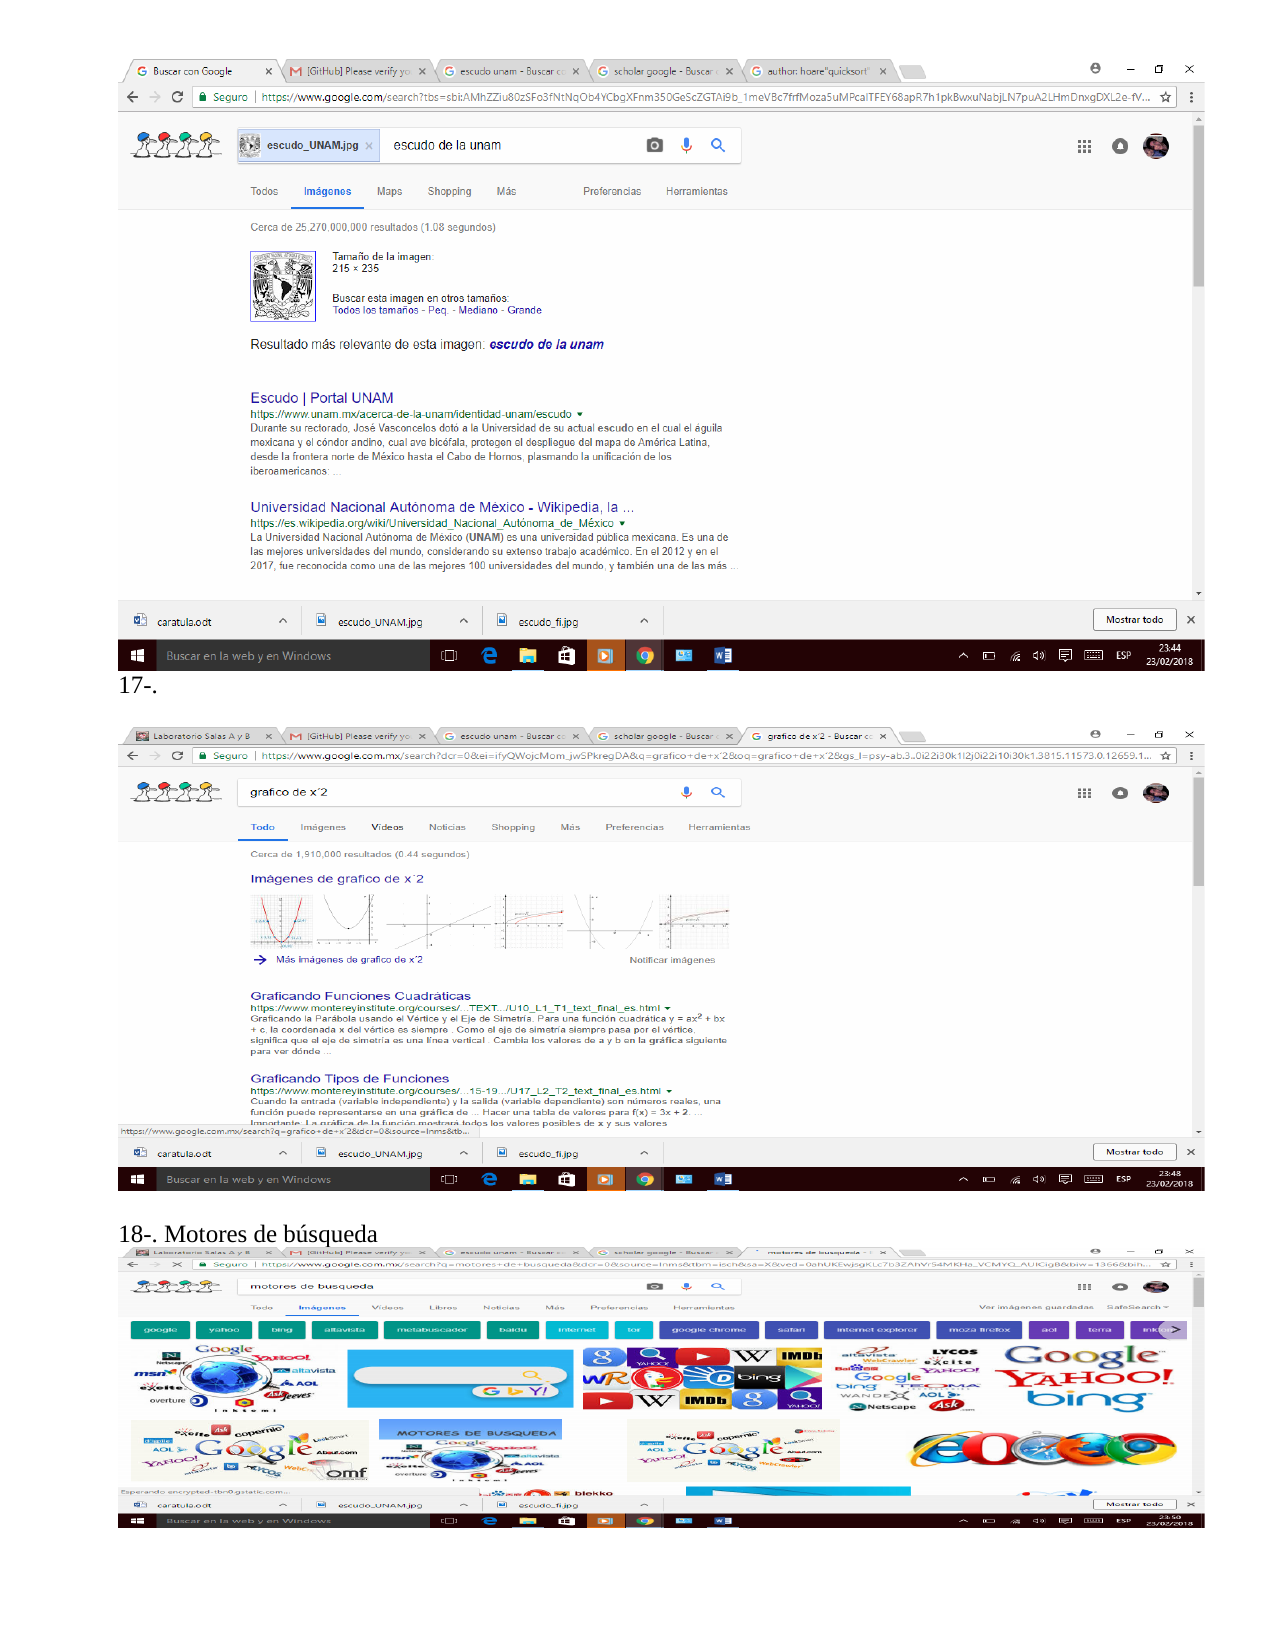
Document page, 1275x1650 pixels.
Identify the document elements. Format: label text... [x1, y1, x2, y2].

text 17-. [118, 671, 1205, 699]
text 18-. Motores de búsqueda [118, 1219, 1205, 1247]
